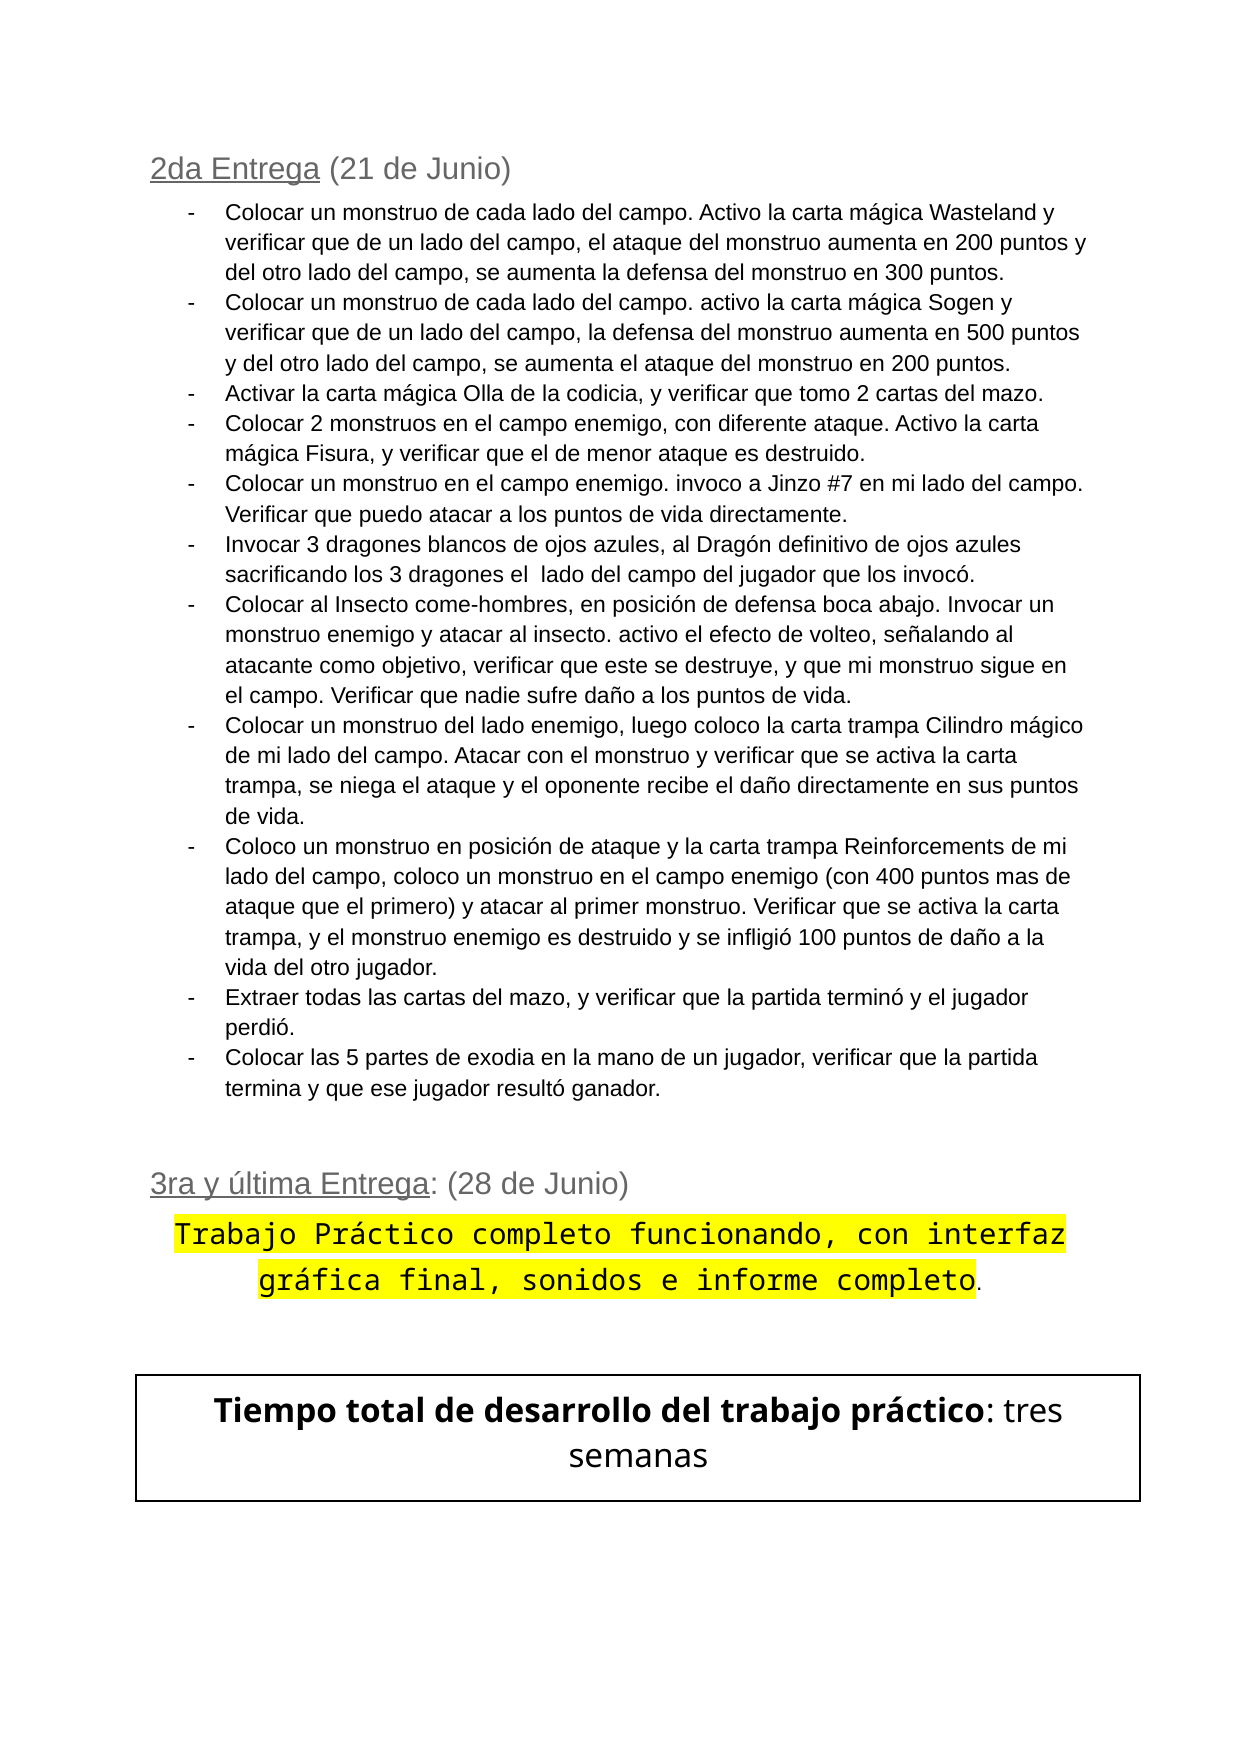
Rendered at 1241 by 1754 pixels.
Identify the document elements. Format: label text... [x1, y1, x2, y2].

list Activar la carta mágica Olla de la codicia, y verificar que tomo 2 cartas del mazo. [187, 380, 1090, 406]
subtitle 3ra y última Entrega: (28 de Junio) [150, 1165, 1090, 1201]
text Trabajo Práctico completo funcionando, con interfaz gráfica final, sonidos e informe completo. [150, 1213, 1090, 1299]
list Colocar un monstruo de cada lado del campo. Activo la carta mágica Wasteland y verificar que de un lado del campo, el ataque del monstruo aumenta en 200 puntos y del otro lado del campo, se aumenta la defensa del monstruo en 300 puntos. [187, 198, 1090, 285]
list Colocar un monstruo de cada lado del campo. activo la carta mágica Sogen y verificar que de un lado del campo, la defensa del monstruo aumenta en 500 puntos y del otro lado del campo, se aumenta el ataque del monstruo en 200 puntos. [187, 289, 1090, 376]
list Colocar 2 monstruos en el campo enemigo, con diferente ataque. Activo la carta mágica Fisura, y verificar que el de menor ataque es destruido. [187, 410, 1090, 466]
list Colocar las 5 partes de exodia en la mano de un jugador, verificar que la partida termina y que ese jugador resultó ganador. [187, 1044, 1090, 1101]
list Colocar al Insecto come-hombres, en posición de defensa boca abajo. Invocar un monstruo enemigo y atacar al insecto. activo el efecto de volteo, señalando al atacante como objetivo, verificar que este se destruye, y que mi monstruo sigue en el campo. Verificar que nadie sufre daño a los puntos de vida. [187, 591, 1090, 708]
list Colocar un monstruo del lado enemigo, luego coloco la carta trampa Cilindro mágico de mi lado del campo. Atacar con el monstruo y verificar que se activa la carta trampa, se niega el ataque y el oponente recibe el daño directamente en sus puntos de vida. [187, 712, 1090, 829]
list Coloco un monstruo en posición de ataque y la carta trampa Reinforcements de mi lado del campo, coloco un monstruo en el campo enemigo (con 400 puntos mas de ataque que el primero) y atacar al primer monstruo. Verificar que se activa la carta trampa, y el monstruo enemigo es destruido y se infligió 100 puntos de daño a la vida del otro jugador. [187, 833, 1090, 980]
subtitle 2da Entrega (21 de Junio) [150, 150, 1090, 186]
table_header Tiempo total de desarrollo del trabajo práctico: tres semanas [137, 1376, 1139, 1500]
list Invocar 3 dragones blancos de ojos azules, al Dragón definitivo de ojos azules sacrificando los 3 dragones el lado del campo del jugador que los invocó. [187, 531, 1090, 587]
list Extraer todas las cartas del mazo, y verificar que la partida terminó y el jugador perdió. [187, 984, 1090, 1040]
list Colocar un monstruo en el campo enemigo. invoco a Jinzo #7 en mi lado del campo. Verificar que puedo atacar a los puntos de vida directamente. [187, 470, 1090, 527]
